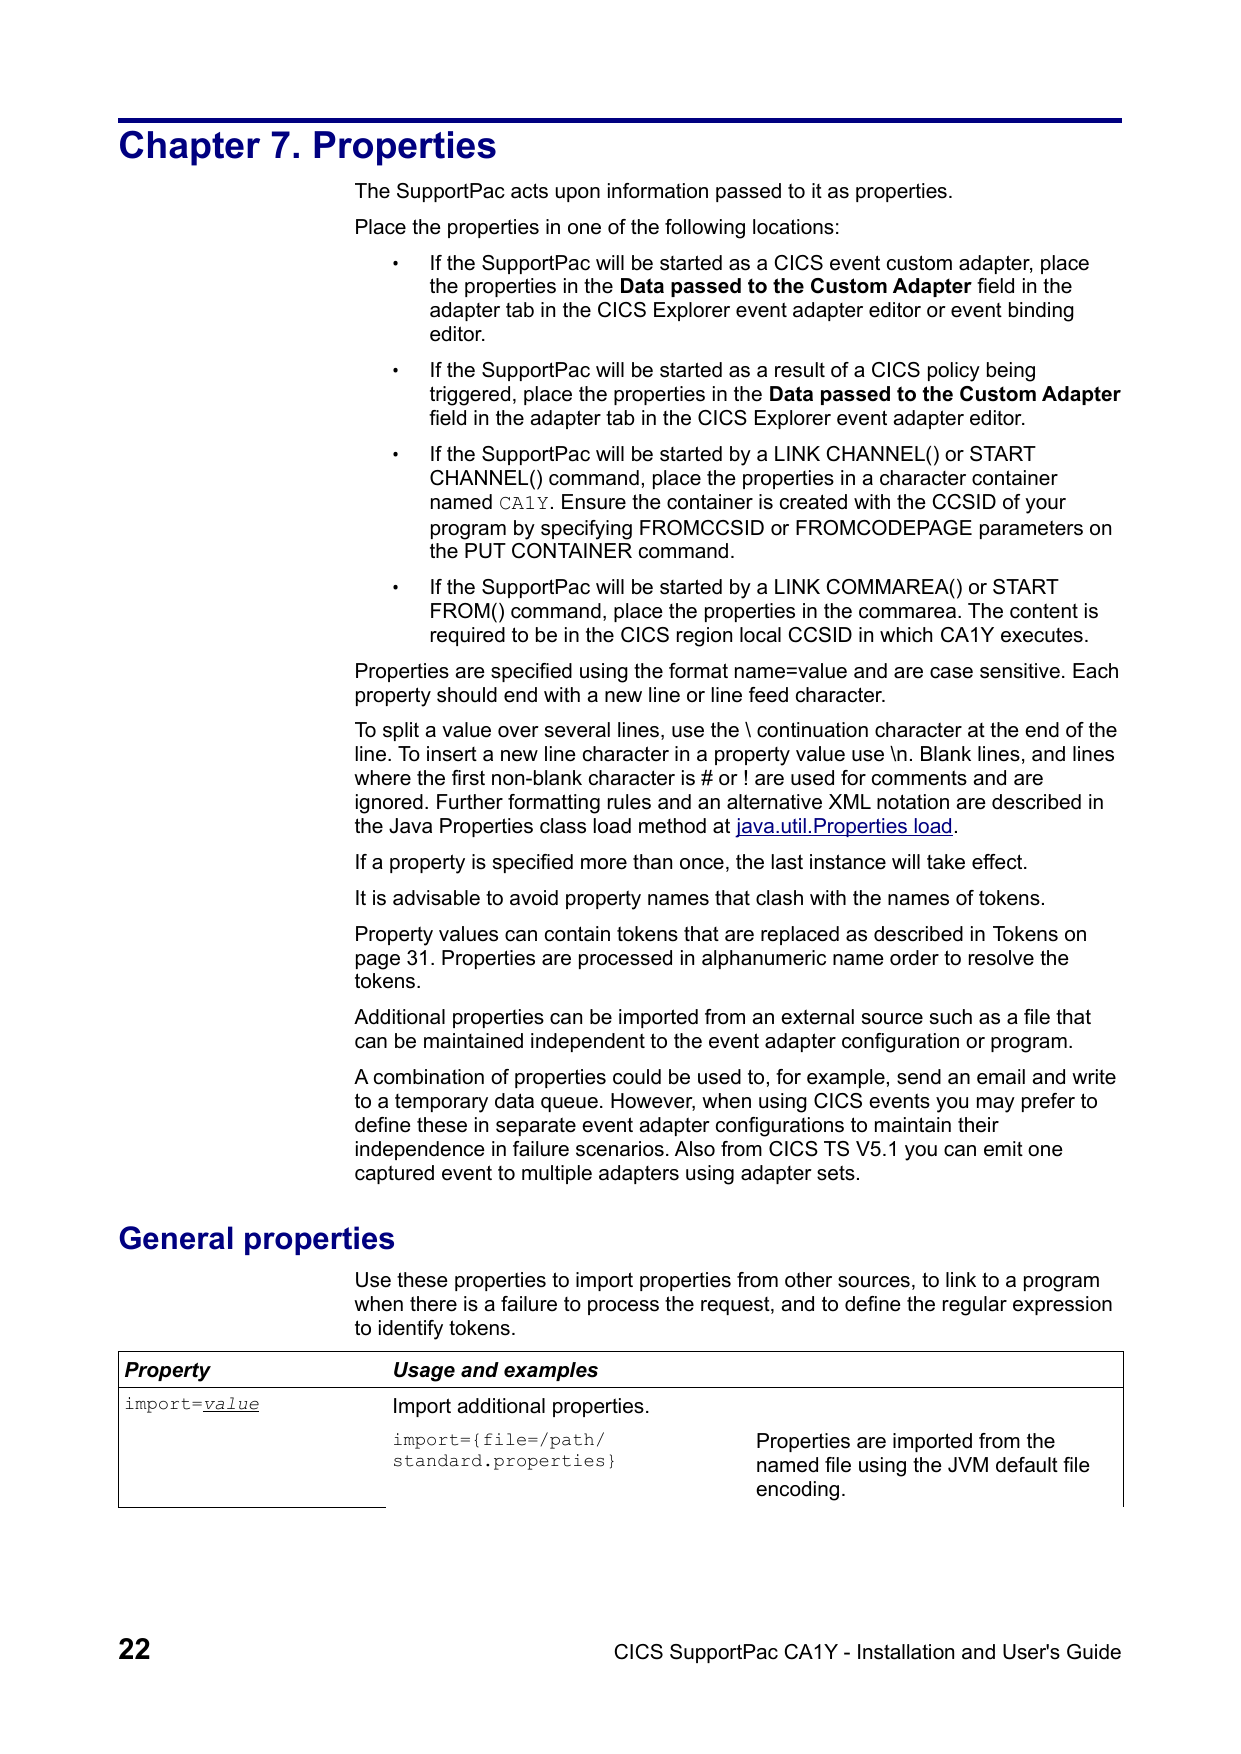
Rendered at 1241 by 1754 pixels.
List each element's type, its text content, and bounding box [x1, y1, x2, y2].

table_cell import=value [119, 1388, 386, 1507]
list If the SupportPac will be started as a CICS event custom adapter, place the properties in the Data passed to the Custom Adapter field in the adapter tab in the CICS Explorer event adapter editor or event binding editor. [392, 250, 1122, 346]
text It is advisable to avoid property names that clash with the names of tokens. [354, 886, 1122, 909]
subtitle General properties [118, 1220, 1122, 1256]
text Use these properties to import properties from other sources, to link to a program when there is a failure to process the request, and to define the regular expression to identify tokens. [354, 1268, 1122, 1339]
text A combination of properties could be used to, for example, send an email and write to a temporary data queue. However, when using CICS events you may prefer to define these in separate event adapter configurations to maintain their independence in failure scenarios. Also from CICS TS V5.1 you can emit one captured event to multiple adapters using adapter sets. [354, 1065, 1122, 1184]
text Property values can contain tokens that are replaced as described in Tokens on page 31. Properties are processed in alphanumeric name order to resolve the tokens. [354, 921, 1122, 993]
text Properties are specified using the format name=value and are case sensitive. Each property should end with a new line or line feed character. [354, 659, 1122, 707]
table_cell Import additional properties. [386, 1388, 1123, 1423]
table_cell import={file=/path/standard.properties} [386, 1423, 750, 1507]
text Additional properties can be imported from an external source such as a file that can be maintained independent to the event adapter configuration or program. [354, 1005, 1122, 1053]
list If the SupportPac will be started by a LINK CHANNEL() or START CHANNEL() command, place the properties in a character container named CA1Y. Ensure the container is created with the CCSID of your program by specifying FROMCCSID or FROMCODEPAGE parameters on the PUT CONTAINER command. [392, 442, 1122, 563]
list If the SupportPac will be started by a LINK COMMAREA() or START FROM() command, place the properties in the commarea. The content is required to be in the CICS region local CCSID in which CA1Y executes. [392, 575, 1122, 647]
table_header Property [119, 1352, 386, 1387]
subtitle Properties [118, 123, 1122, 166]
text If a property is specified more than once, the last instance will take effect. [354, 850, 1122, 874]
table_cell Properties are imported from the named file using the JVM default file encoding. [750, 1423, 1123, 1507]
list If the SupportPac will be started as a result of a CICS policy being triggered, place the properties in the Data passed to the Custom Adapter field in the adapter tab in the CICS Explorer event adapter editor. [392, 358, 1122, 430]
text Place the properties in one of the following locations: [354, 214, 1122, 238]
text To split a value over several lines, use the \ continuation character at the end of the line. To insert a new line character in a property value use \n. Blank lines, and lines where the first non-blank character is # or ! are used for comments and are ignored. Further formatting rules and an alternative XML notation are described in the Java Properties class load method at java.util.Properties load. [354, 718, 1122, 838]
table_header Usage and examples [386, 1352, 1123, 1387]
text The SupportPac acts upon information passed to it as properties. [354, 179, 1122, 203]
